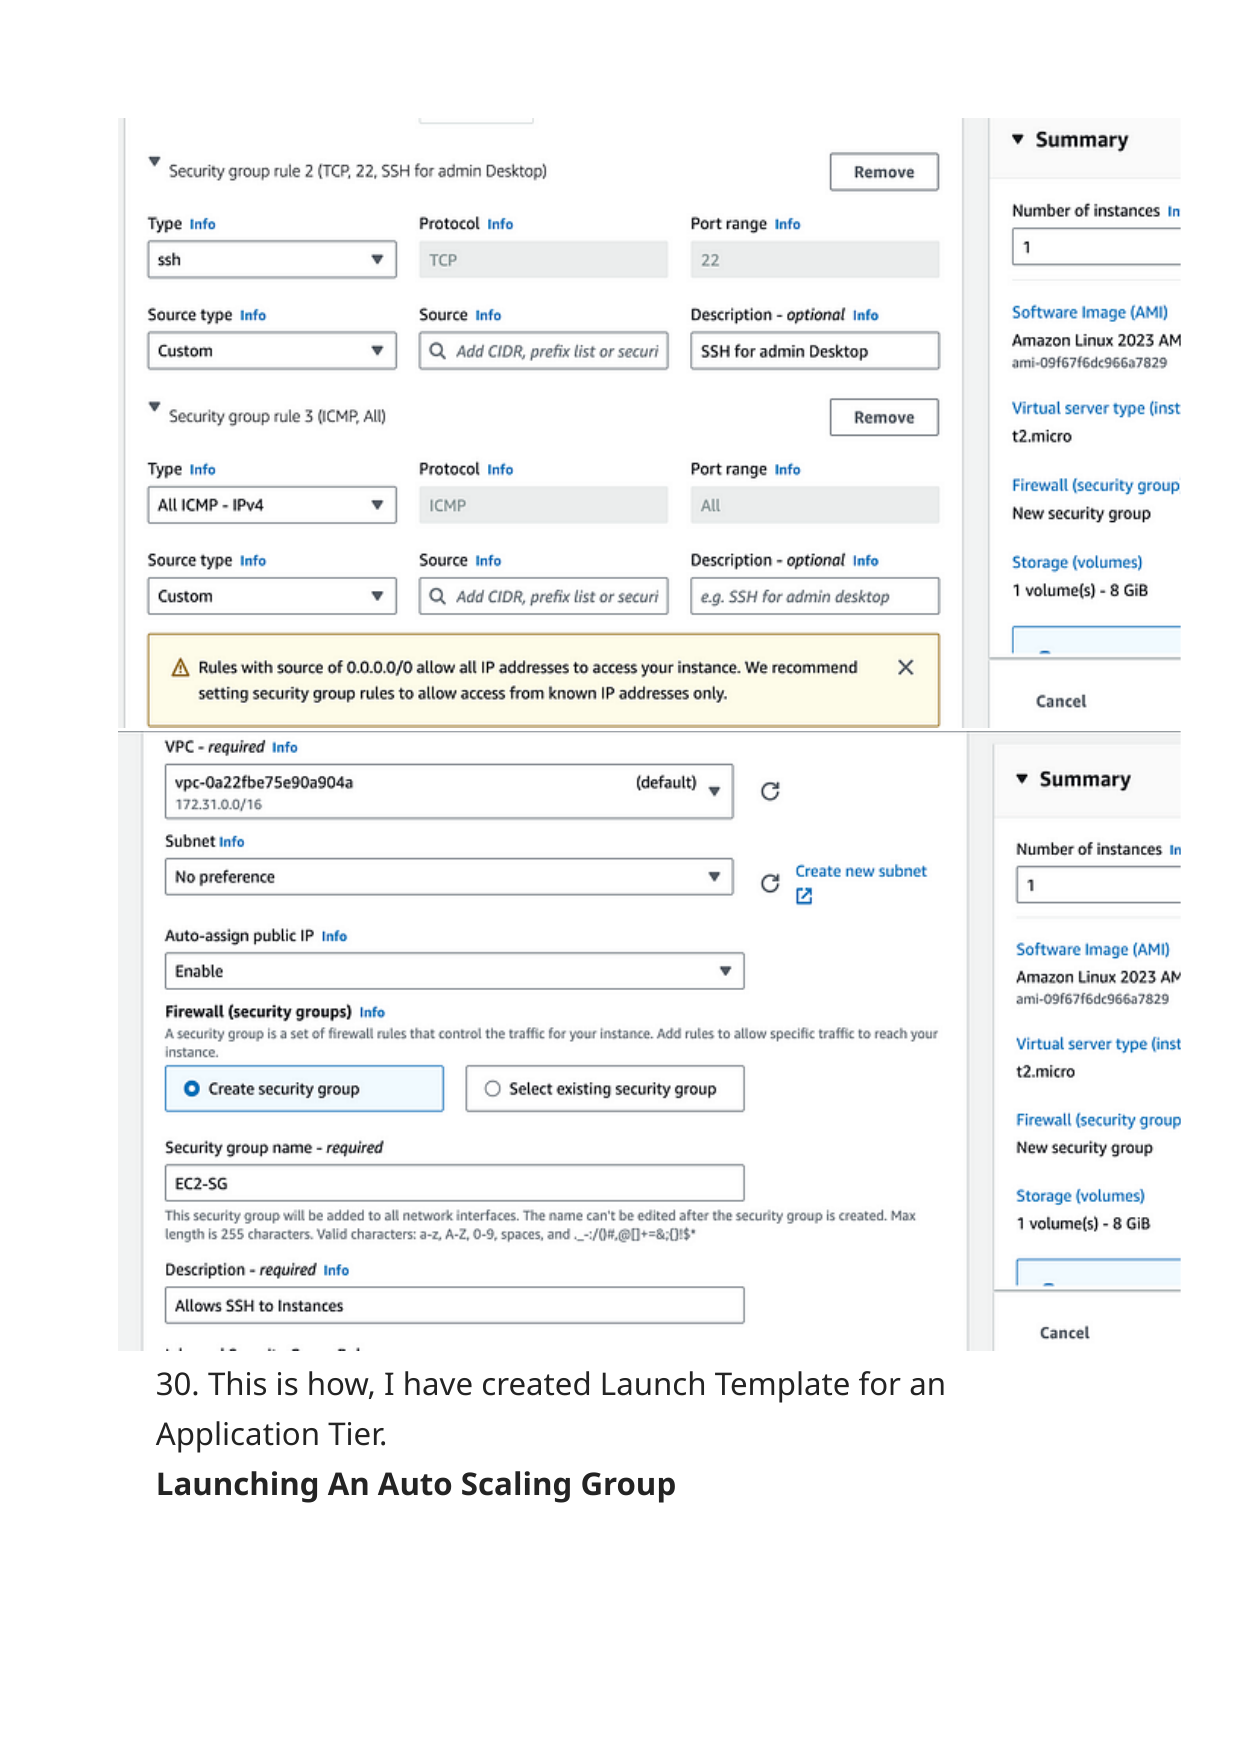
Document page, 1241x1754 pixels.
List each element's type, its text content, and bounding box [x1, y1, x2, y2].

picture [118, 118, 1181, 728]
text 30. This is how, I have created Launch Template for an Application Tier. [156, 1355, 1084, 1455]
picture [118, 731, 1181, 1351]
text Launching An Auto Scaling Group [156, 1455, 1084, 1505]
